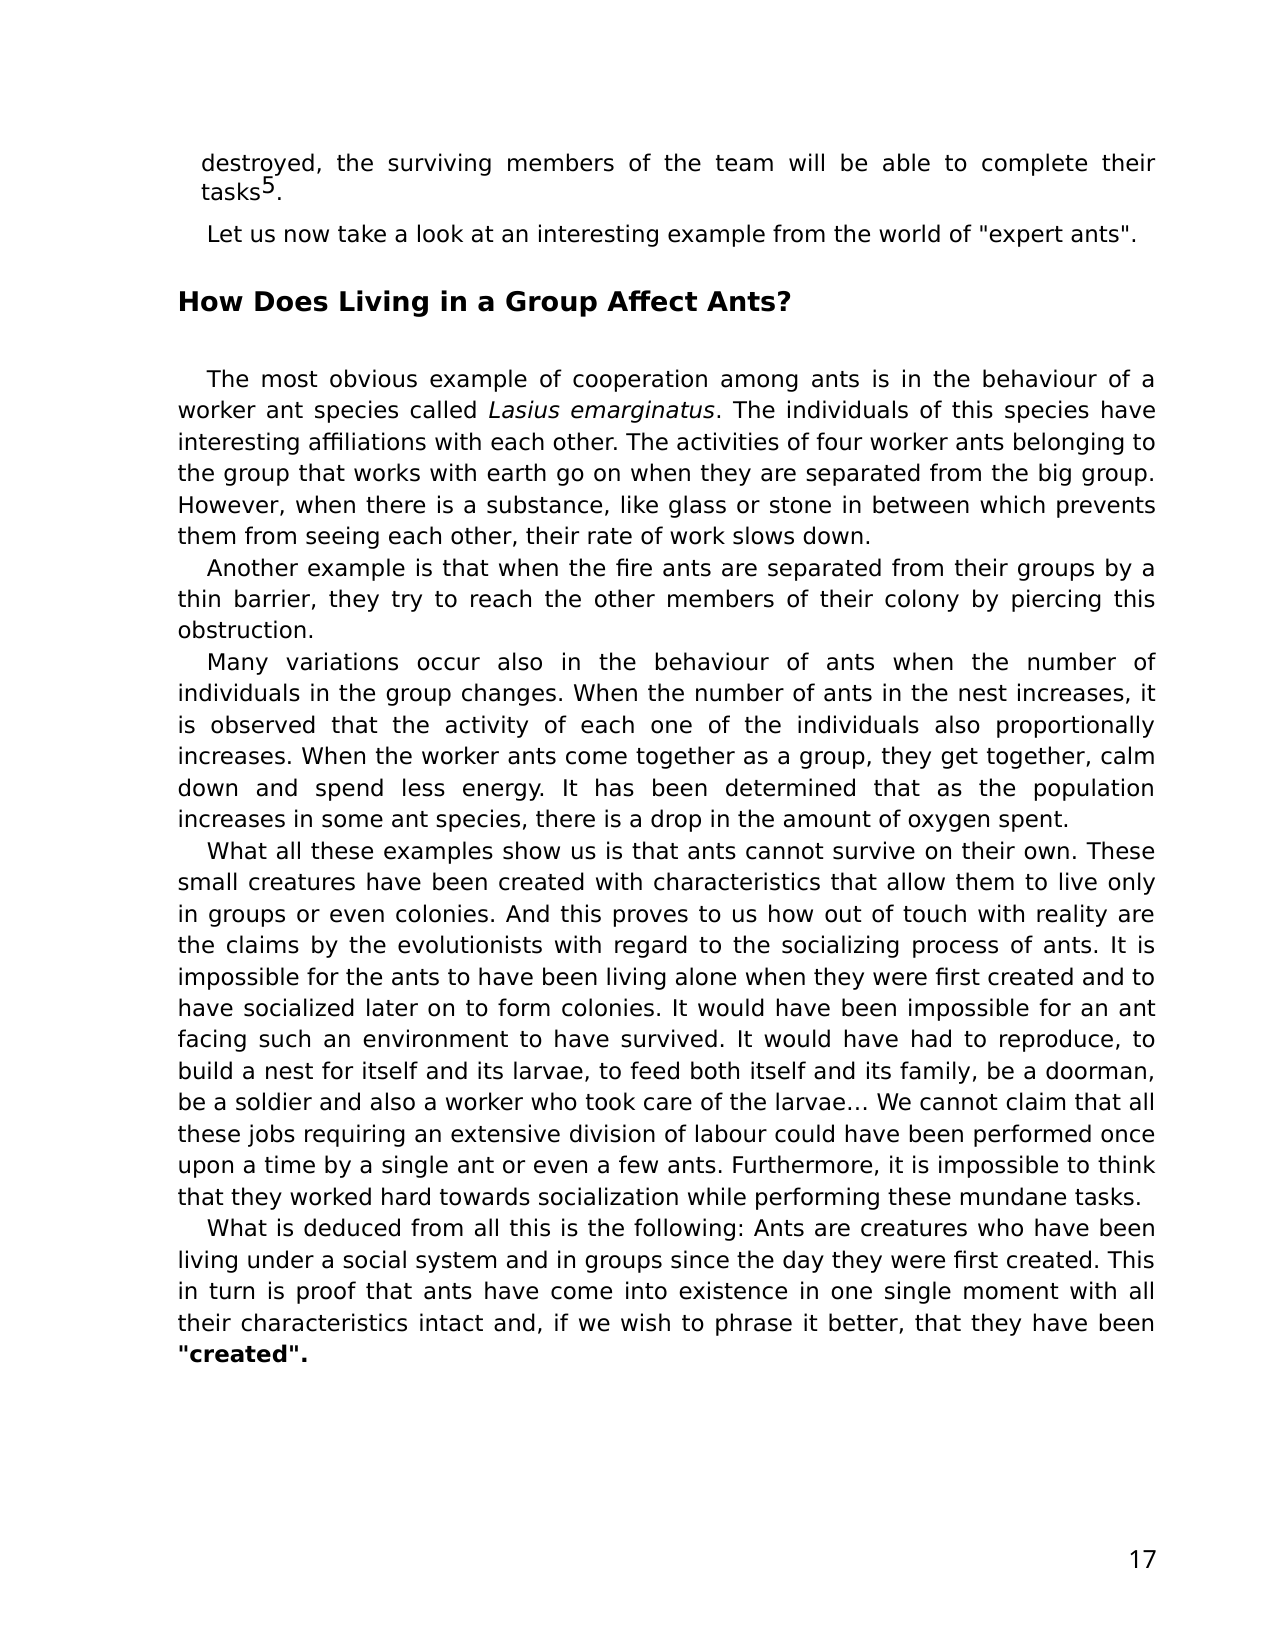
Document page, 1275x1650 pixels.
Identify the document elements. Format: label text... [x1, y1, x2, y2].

text Many variations occur also in the behaviour of ants when the number of individuals in the group changes. When the number of ants in the nest increases, it is observed that the activity of each one of the individuals also proportionally increases. When the worker ants come together as a group, they get together, calm down and spend less energy. It has been determined that as the population increases in some ant species, there is a drop in the amount of oxygen spent. [177, 645, 1157, 834]
text What is deduced from all this is the following: Ants are creatures who have been living under a social system and in groups since the day they were first created. This in turn is proof that ants have come into existence in one single moment with all their characteristics intact and, if we wish to phrase it better, that they have been "created". [177, 1212, 1157, 1369]
text The most obvious example of cooperation among ants is in the behaviour of a worker ant species called Lasius emarginatus. The individuals of this species have interesting affiliations with each other. The activities of four worker ants belonging to the group that works with earth go on when they are separated from the big group. However, when there is a substance, like glass or stone in between which prevents them from seeing each other, their rate of work slows down. [177, 362, 1157, 551]
text destroyed, the surviving members of the team will be able to complete their tasks5. [201, 148, 1157, 206]
text Let us now take a look at an interesting example from the world of "expert ants". [177, 218, 1157, 249]
text Another example is that when the fire ants are separated from their groups by a thin barrier, they try to reach the other members of their colony by piercing this obstruction. [177, 551, 1157, 645]
text What all these examples show us is that ants cannot survive on their own. These small creatures have been created with characteristics that allow them to live only in groups or even colonies. And this proves to us how out of touch with reality are the claims by the evolutionists with regard to the socializing process of ants. It is impossible for the ants to have been living alone when they were first created and to have socialized later on to form colonies. It would have been impossible for an ant facing such an environment to have survived. It would have had to reproduce, to build a nest for itself and its larvae, to feed both itself and its family, be a doorman, be a soldier and also a worker who took care of the larvae… We cannot claim that all these jobs requiring an extensive division of labour could have been performed once upon a time by a single ant or even a few ants. Furthermore, it is impossible to think that they worked hard towards socialization while performing these mundane tasks. [177, 834, 1157, 1212]
text How Does Living in a Group Affect Ants? [177, 287, 1157, 318]
